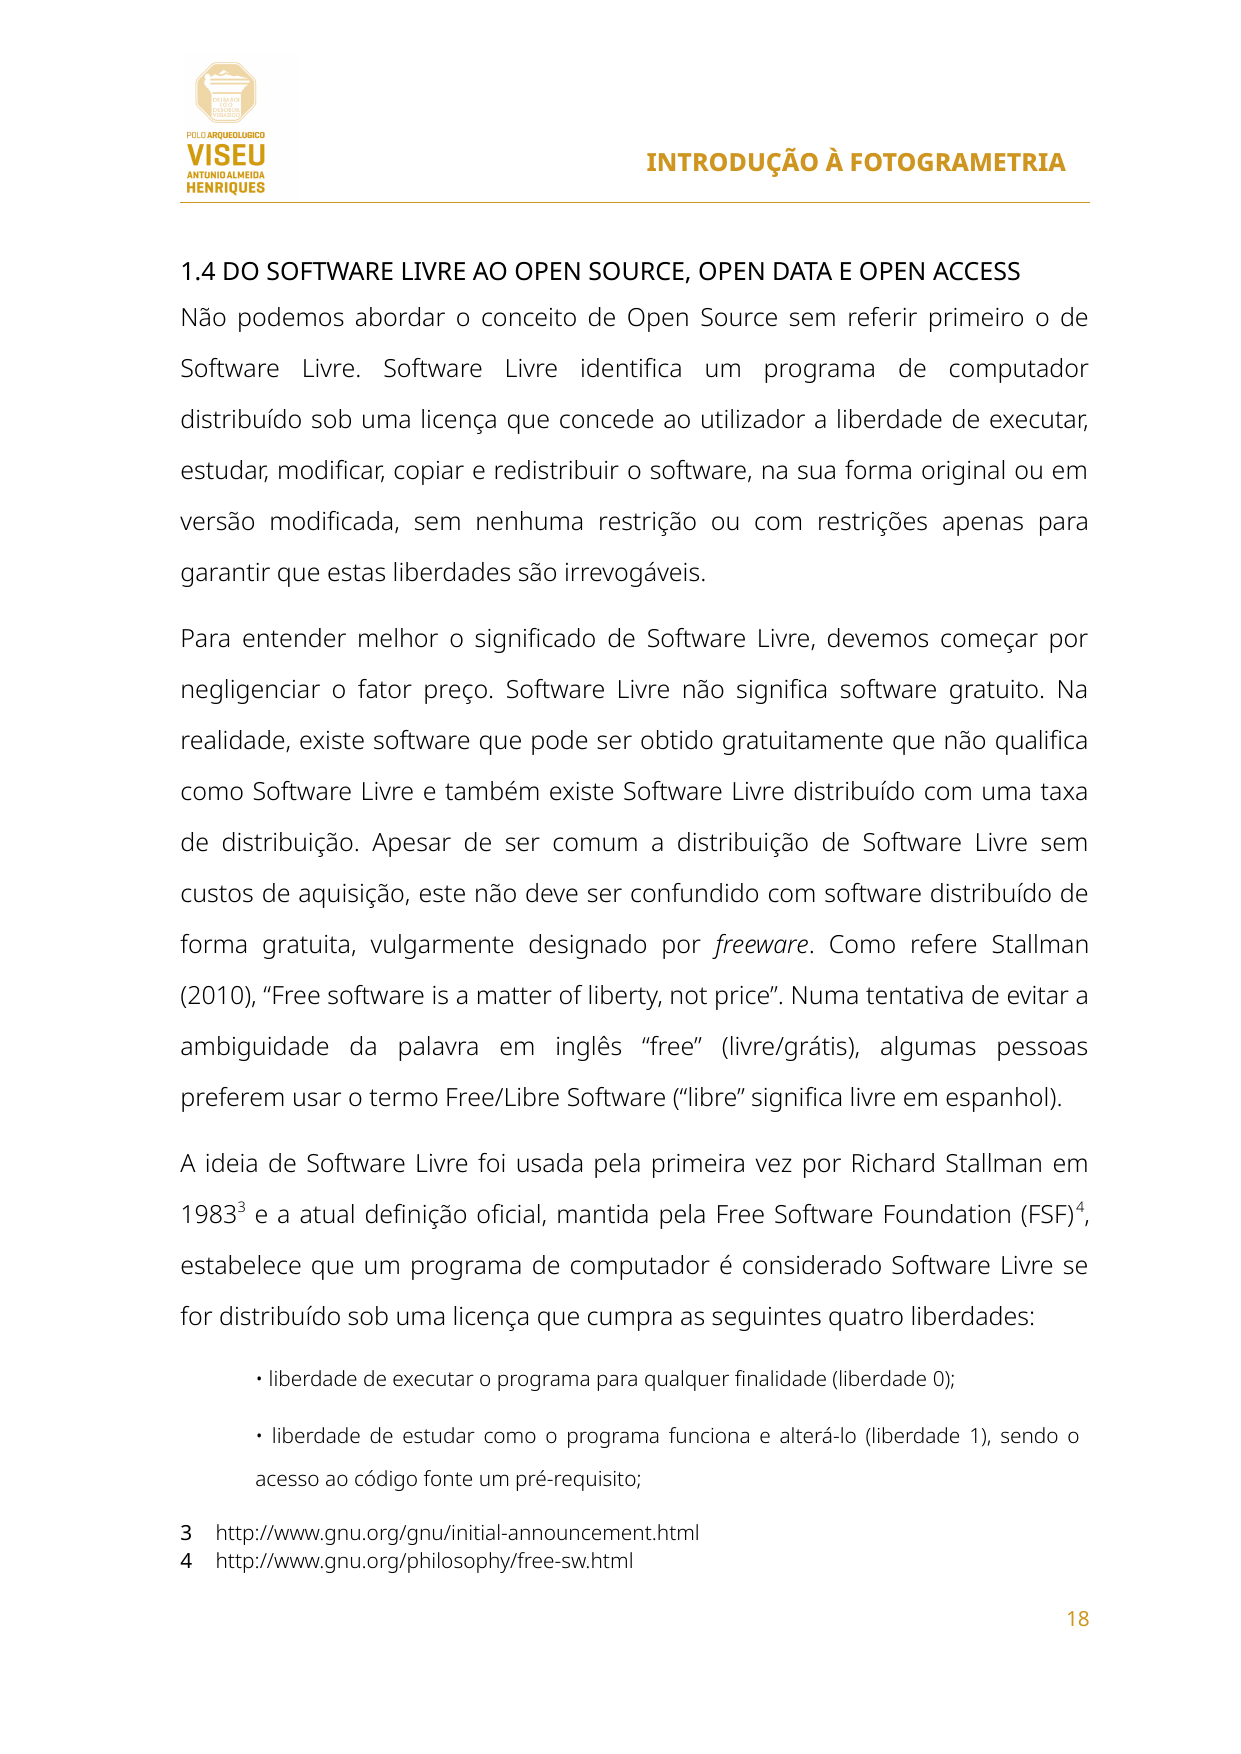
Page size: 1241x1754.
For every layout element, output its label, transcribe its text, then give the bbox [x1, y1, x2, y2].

text A ideia de Software Livre foi usada pela primeira vez por Richard Stallman em 1983 e a atual definição oficial, mantida pela Free Software Foundation (FSF), estabelece que um programa de computador é considerado Software Livre se for distribuído sob uma licença que cumpra as seguintes quatro liberdades: [180, 1146, 1090, 1333]
text • liberdade de estudar como o programa funciona e alterá-lo (liberdade 1), sendo o acesso ao código fonte um pré-requisito; [180, 1422, 1090, 1493]
text • liberdade de executar o programa para qualquer finalidade (liberdade 0); [180, 1364, 1090, 1393]
subtitle 1.4 Do Software Livre ao Open Source, Open Data e Open Access [180, 253, 1090, 287]
text http://www.gnu.org/gnu/initial-announcement.html [180, 1518, 1090, 1547]
text http://www.gnu.org/philosophy/free-sw.html [180, 1547, 1090, 1575]
picture [184, 54, 300, 202]
text Para entender melhor o significado de Software Livre, devemos começar por negligenciar o fator preço. Software Livre não significa software gratuito. Na realidade, existe software que pode ser obtido gratuitamente que não qualifica como Software Livre e também existe Software Livre distribuído com uma taxa de distribuição. Apesar de ser comum a distribuição de Software Livre sem custos de aquisição, este não deve ser confundido com software distribuído de forma gratuita, vulgarmente designado por freeware. Como refere Stallman (2010), “Free software is a matter of liberty, not price”. Numa tentativa de evitar a ambiguidade da palavra em inglês “free” (livre/grátis), algumas pessoas preferem usar o termo Free/Libre Software (“libre” significa livre em espanhol). [180, 621, 1090, 1114]
text Não podemos abordar o conceito de Open Source sem referir primeiro o de Software Livre. Software Livre identifica um programa de computador distribuído sob uma licença que concede ao utilizador a liberdade de executar, estudar, modificar, copiar e redistribuir o software, na sua forma original ou em versão modificada, sem nenhuma restrição ou com restrições apenas para garantir que estas liberdades são irrevogáveis. [180, 300, 1090, 589]
